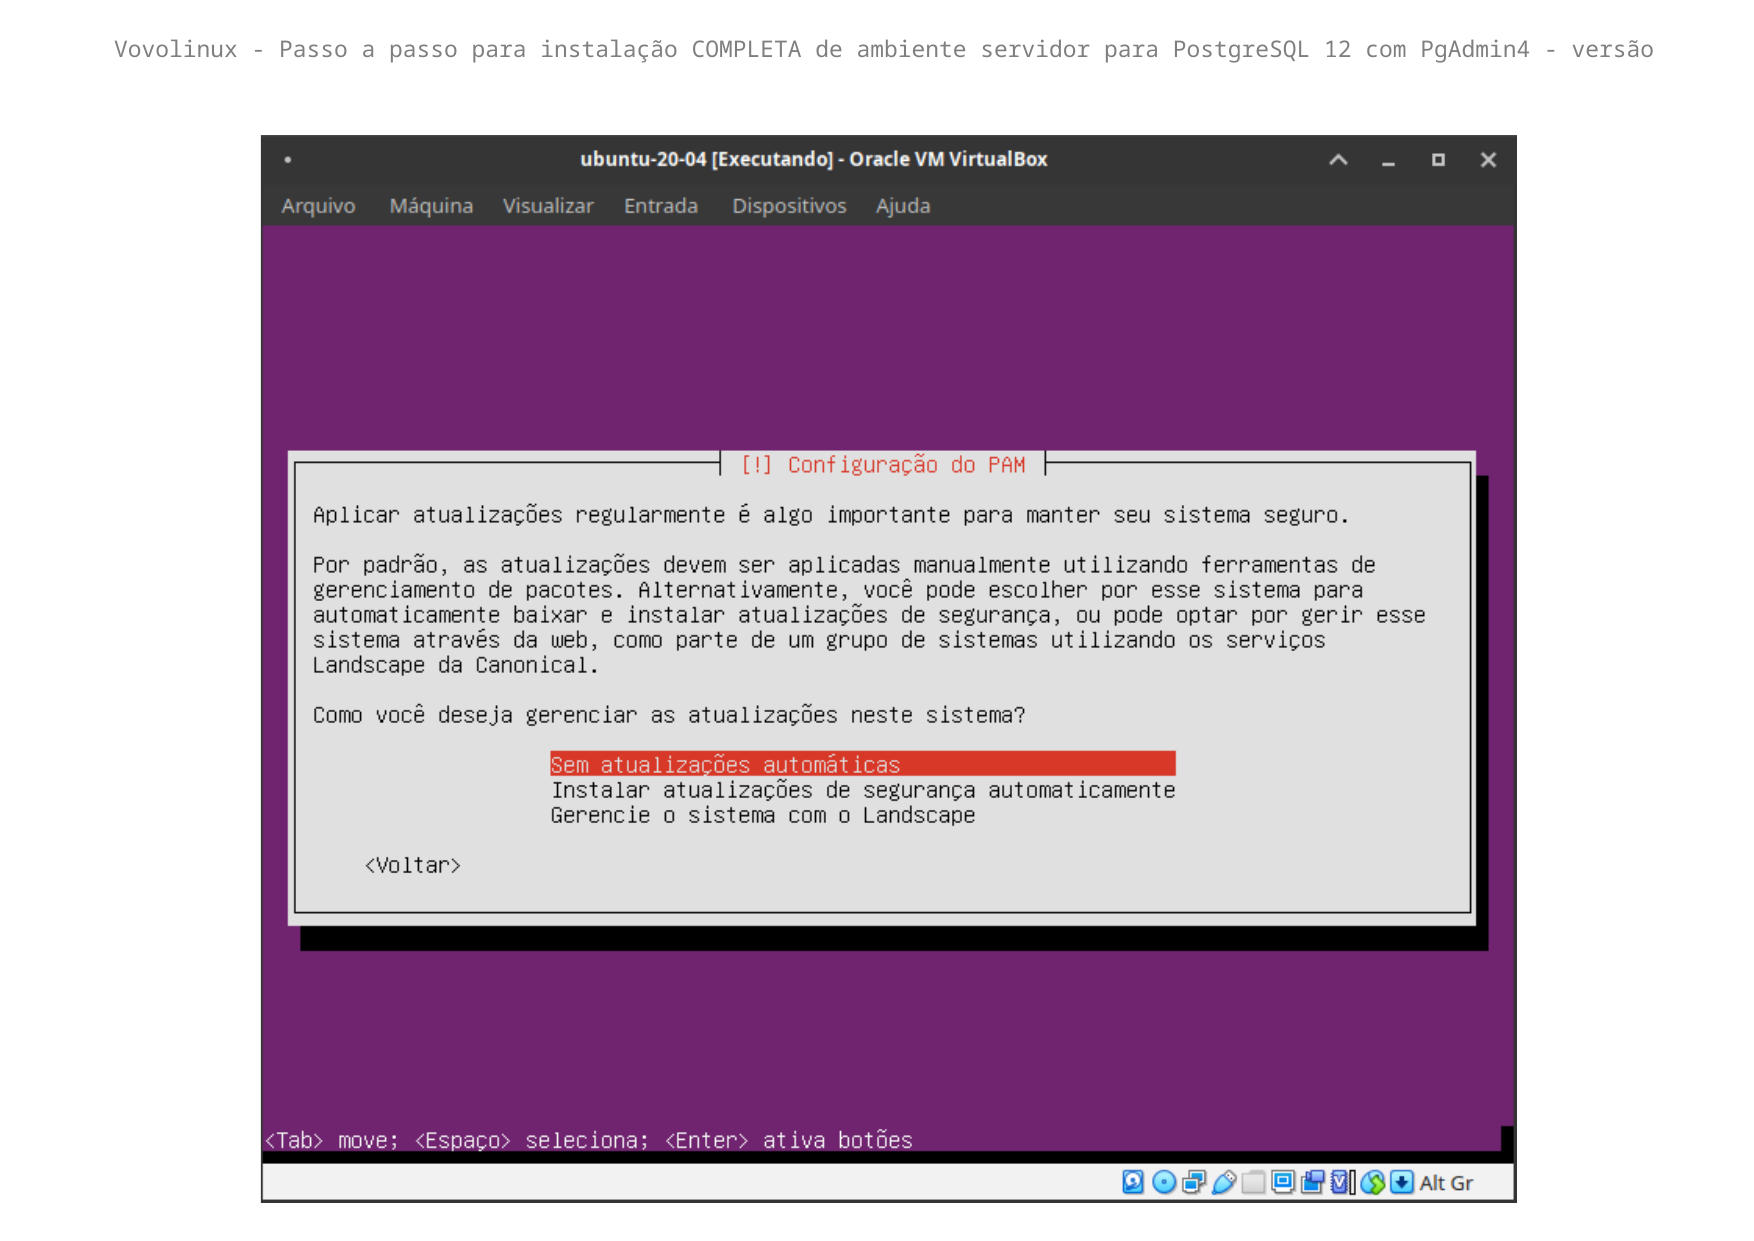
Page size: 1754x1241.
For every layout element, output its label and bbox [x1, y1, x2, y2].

picture [260, 135, 1517, 1203]
